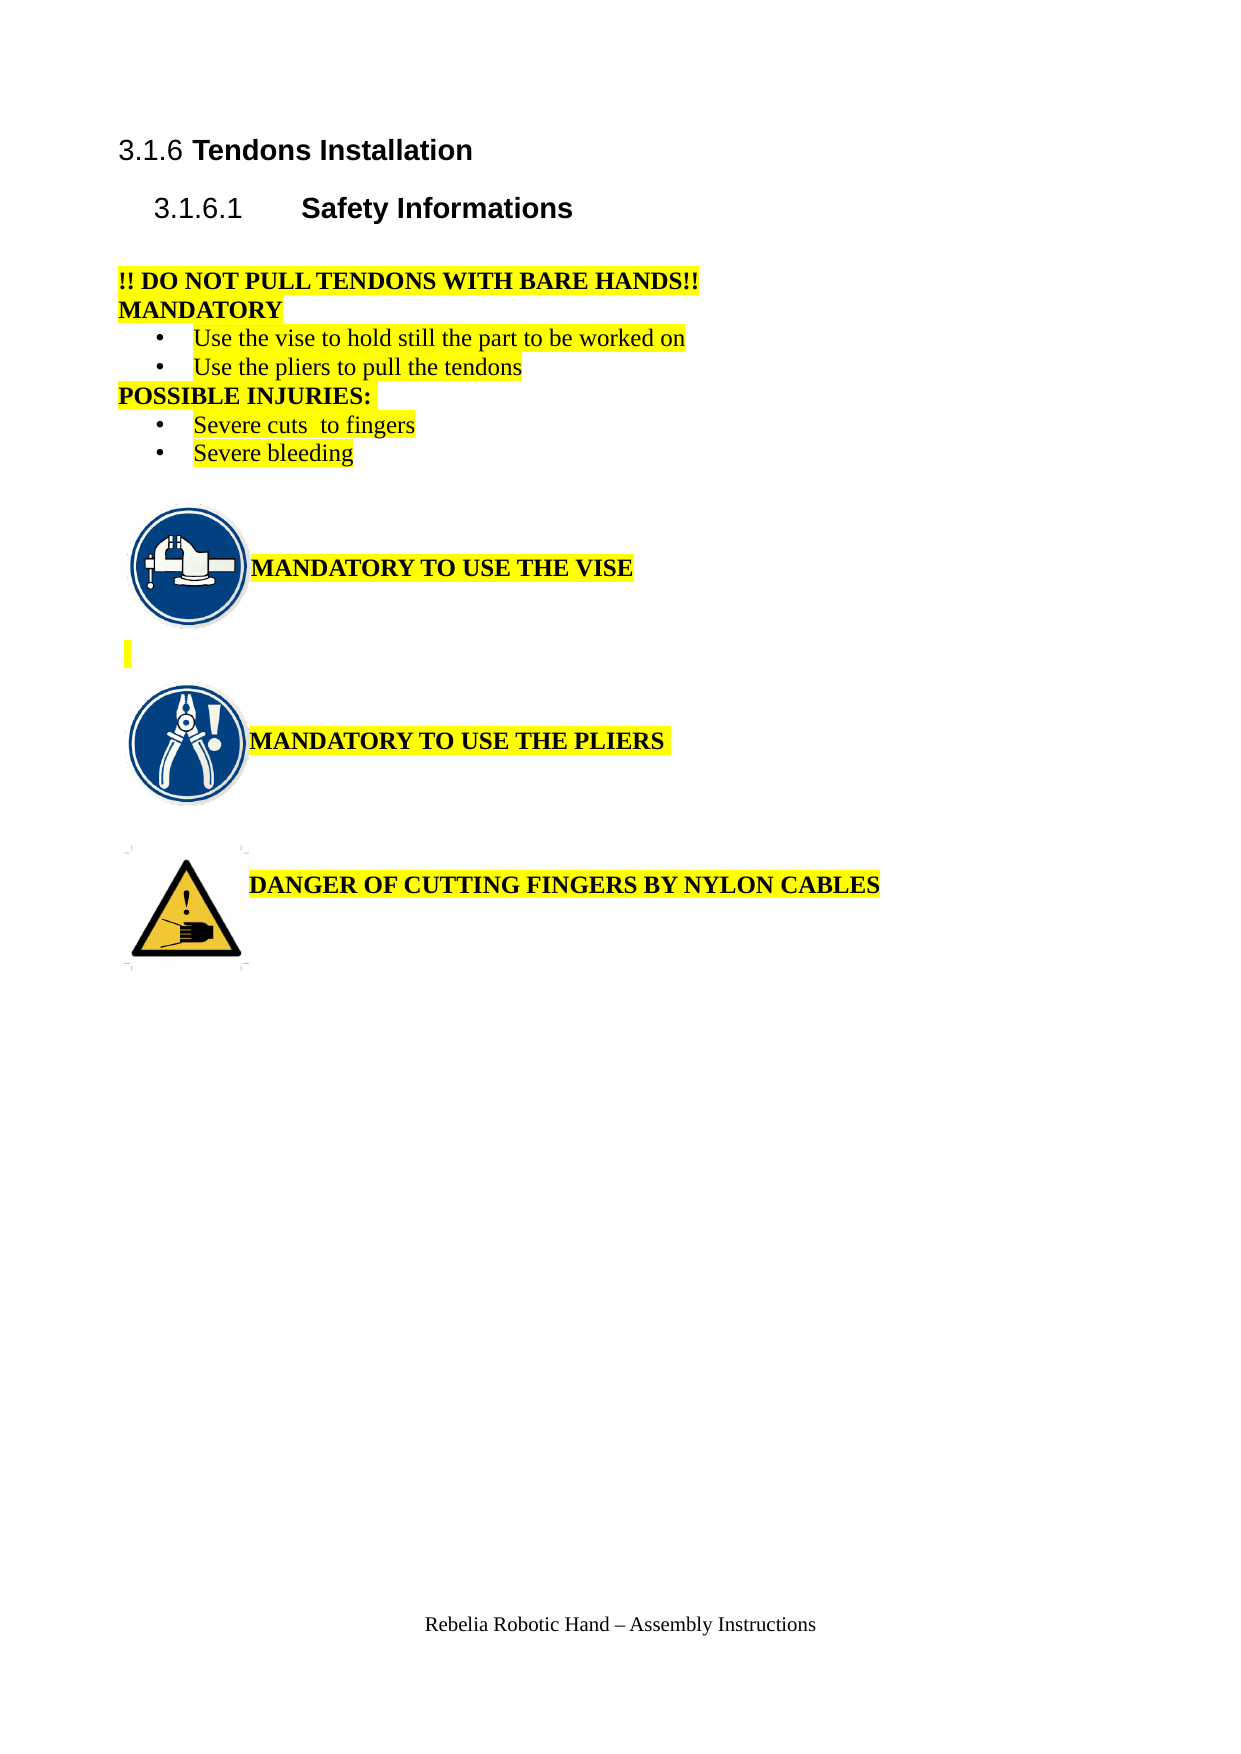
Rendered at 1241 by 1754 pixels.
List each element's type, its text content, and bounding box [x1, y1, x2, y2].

picture [126, 503, 251, 629]
picture [124, 681, 249, 806]
text MANDATORY TO USE THE PLIERS [249, 726, 1123, 755]
picture [124, 845, 249, 971]
subtitle Safety Informations [153, 191, 1123, 225]
list Use the vise to hold still the part to be worked on [156, 323, 1123, 352]
text !! DO NOT PULL TENDONS WITH BARE HANDS!! [118, 266, 1123, 295]
list Severe cuts to fingers [156, 410, 1123, 438]
list Use the pliers to pull the tendons [156, 352, 1123, 381]
text MANDATORY [118, 295, 1123, 323]
subtitle Tendons Installation [118, 133, 1123, 166]
text DANGER OF CUTTING FINGERS BY NYLON CABLES [249, 870, 1123, 898]
text MANDATORY TO USE THE VISE [251, 553, 1123, 582]
text POSSIBLE INJURIES: [118, 381, 1123, 410]
list Severe bleeding [156, 438, 1123, 467]
